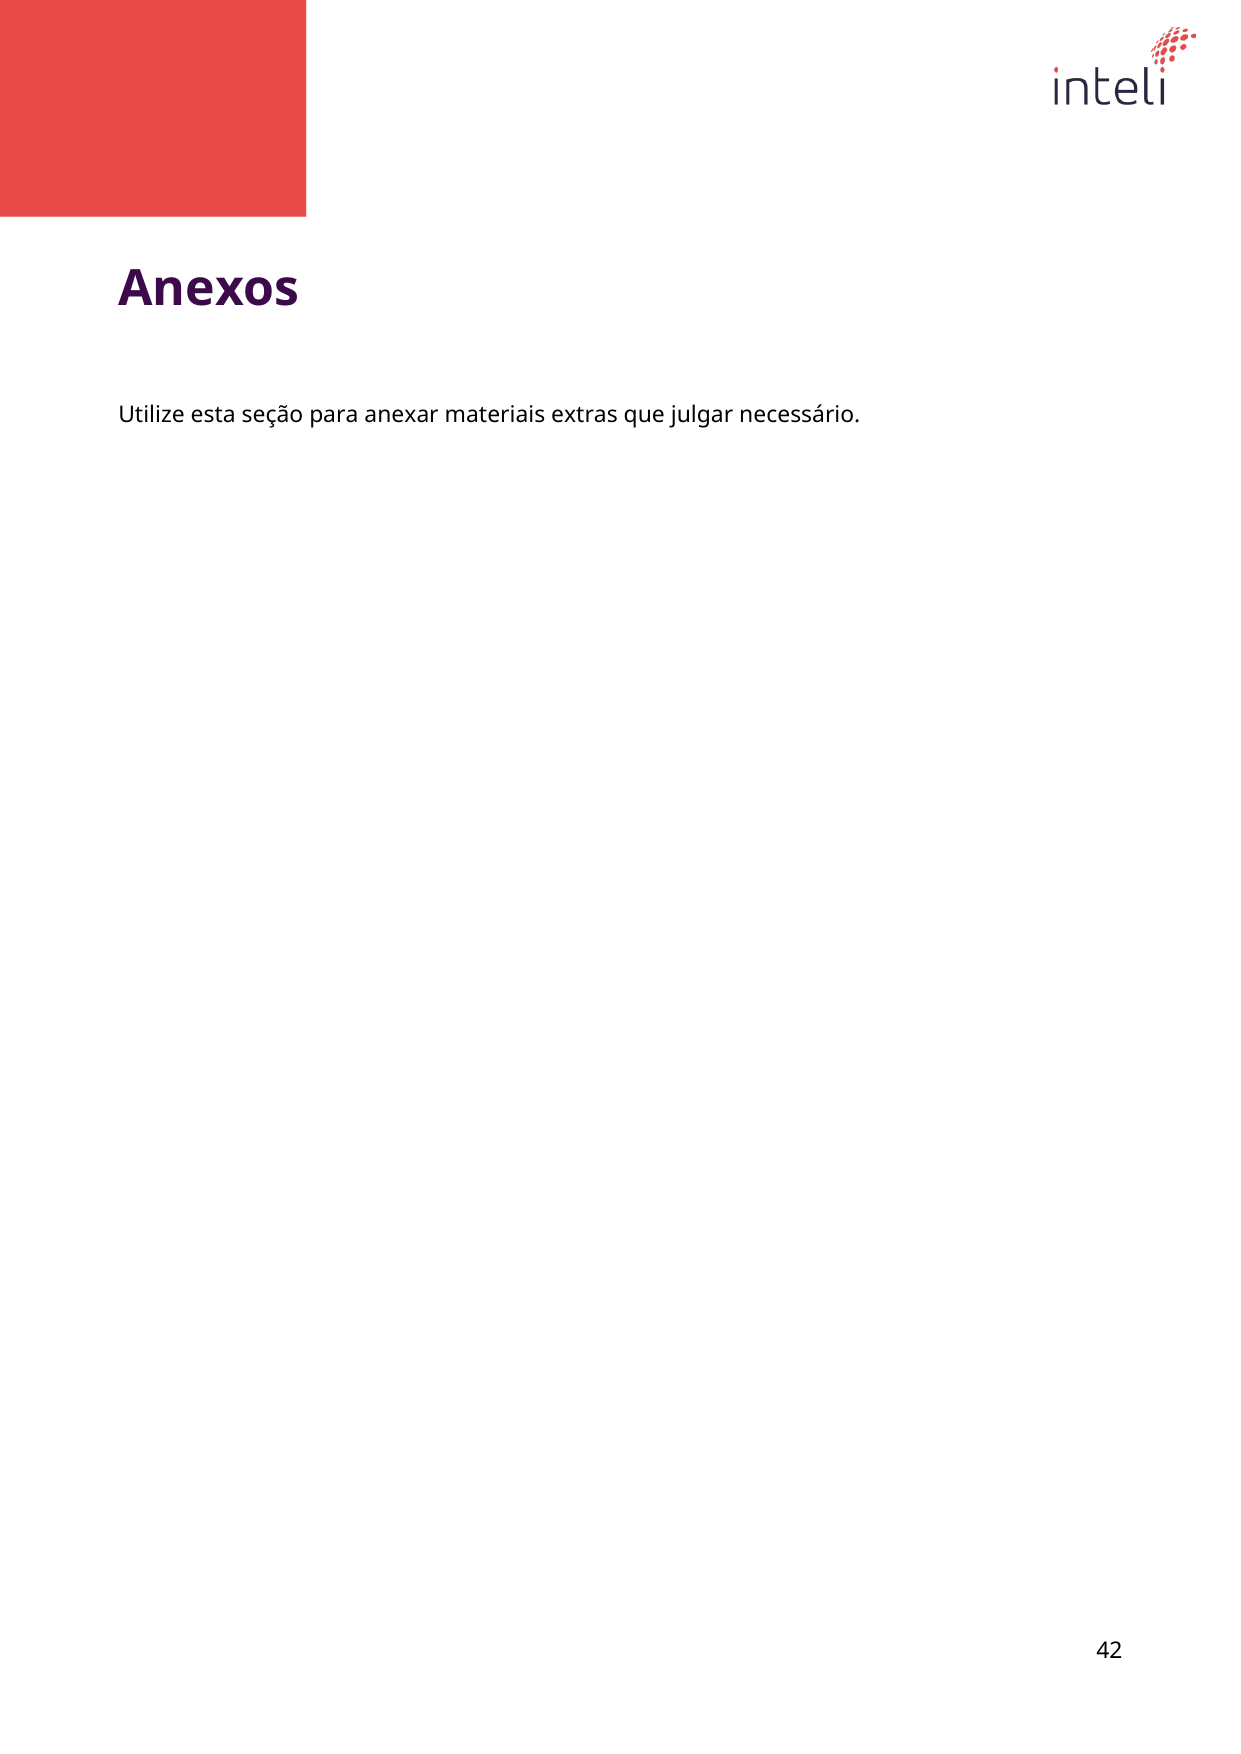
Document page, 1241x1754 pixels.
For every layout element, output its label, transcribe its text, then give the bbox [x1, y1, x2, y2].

picture [1054, 27, 1197, 105]
subtitle Anexos [118, 118, 1122, 320]
picture [0, 0, 307, 217]
text Utilize esta seção para anexar materiais extras que julgar necessário. [118, 398, 1122, 429]
